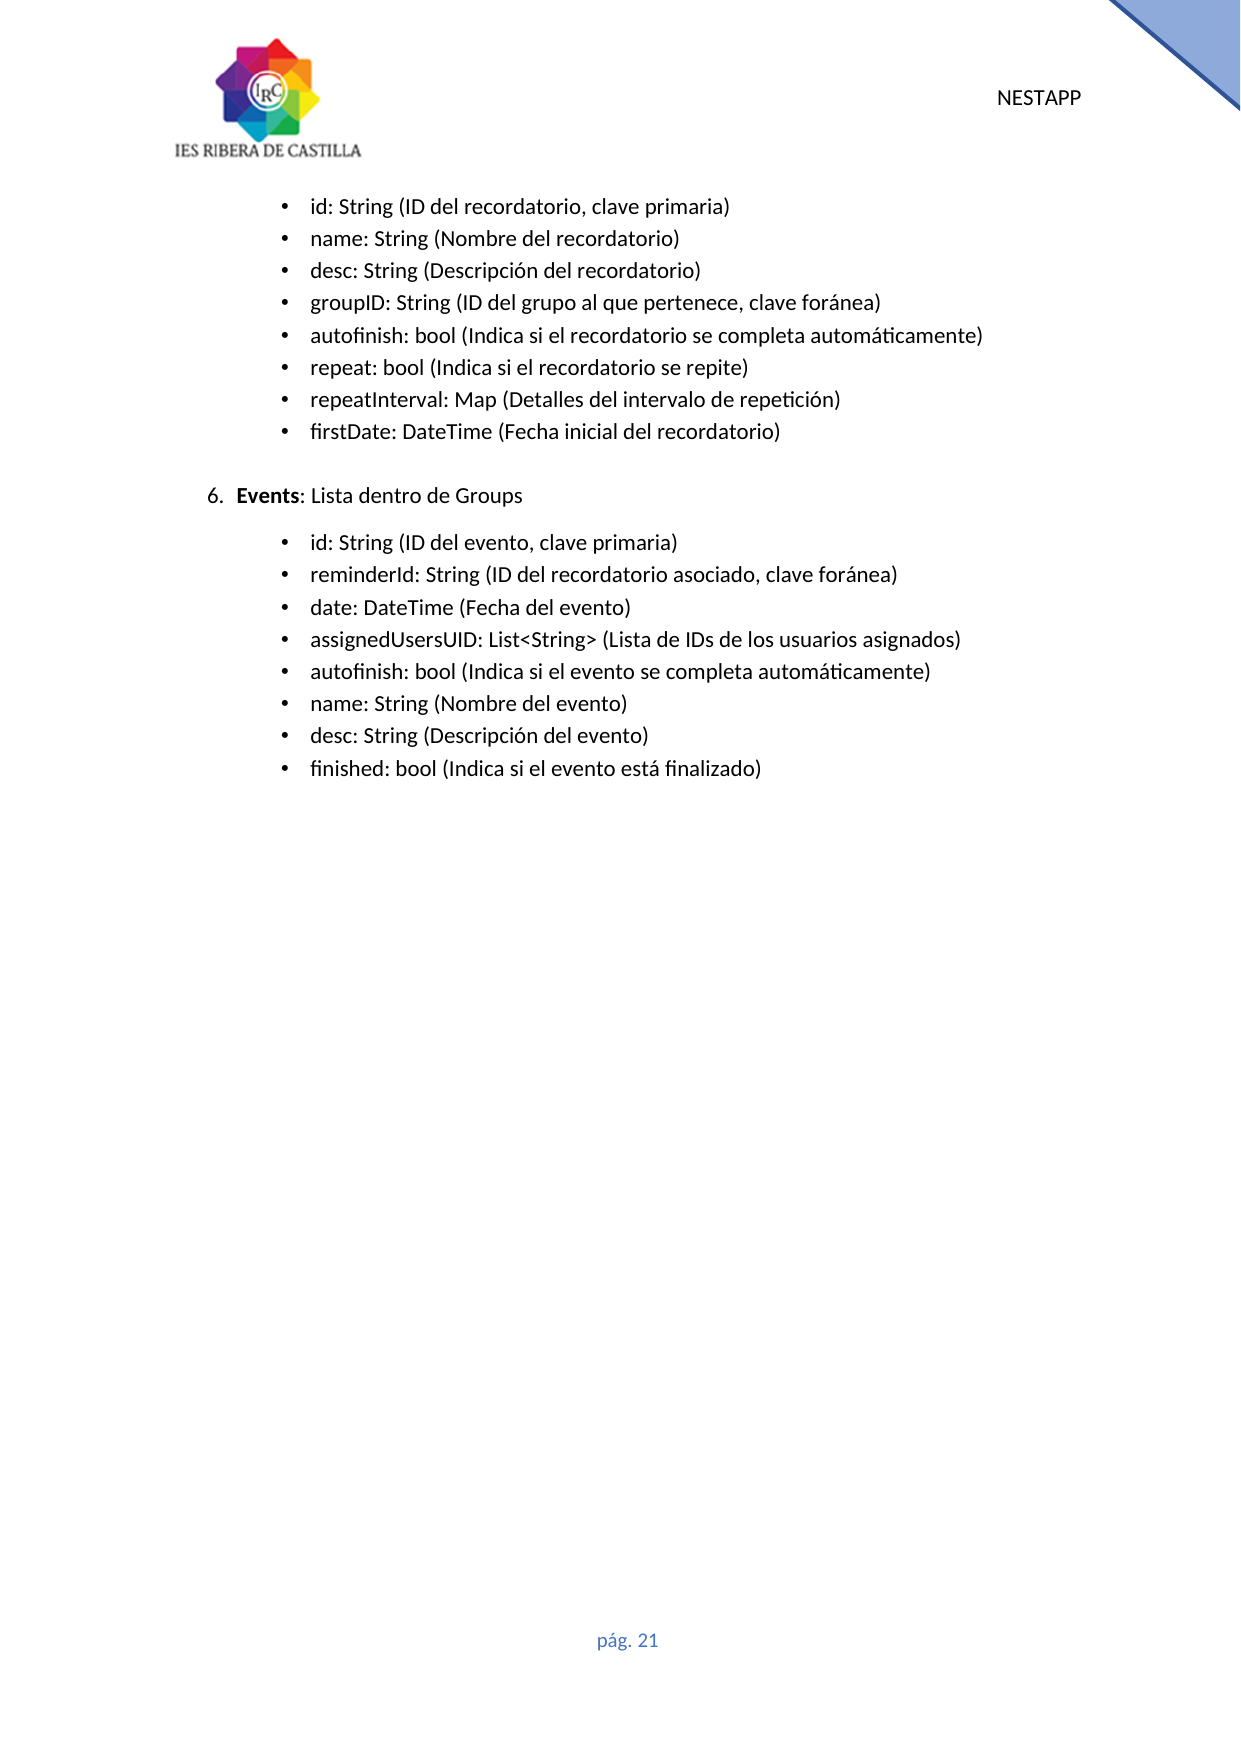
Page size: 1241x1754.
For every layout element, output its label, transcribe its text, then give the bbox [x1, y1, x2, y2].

list id: String (ID del recordatorio, clave primaria) [281, 192, 1093, 220]
list firstDate: DateTime (Fecha inicial del recordatorio) [281, 417, 1093, 445]
list desc: String (Descripción del evento) [281, 722, 1093, 749]
list repeat: bool (Indica si el recordatorio se repite) [281, 353, 1093, 381]
list date: DateTime (Fecha del evento) [281, 593, 1093, 621]
list repeatInterval: Map (Detalles del intervalo de repetición) [281, 385, 1093, 413]
picture [173, 29, 366, 164]
list reminderId: String (ID del recordatorio asociado, clave foránea) [281, 561, 1093, 589]
list assignedUsersUID: List<String> (Lista de IDs de los usuarios asignados) [281, 625, 1093, 653]
list groupID: String (ID del grupo al que pertenece, clave foránea) [281, 288, 1093, 317]
list autofinish: bool (Indica si el evento se completa automáticamente) [281, 657, 1093, 685]
list Events: Lista dentro de Groups [207, 482, 1093, 510]
list name: String (Nombre del evento) [281, 689, 1093, 717]
list desc: String (Descripción del recordatorio) [281, 256, 1093, 284]
list autofinish: bool (Indica si el recordatorio se completa automáticamente) [281, 321, 1093, 349]
list id: String (ID del evento, clave primaria) [281, 528, 1093, 556]
list name: String (Nombre del recordatorio) [281, 224, 1093, 252]
list finished: bool (Indica si el evento está finalizado) [281, 754, 1093, 782]
